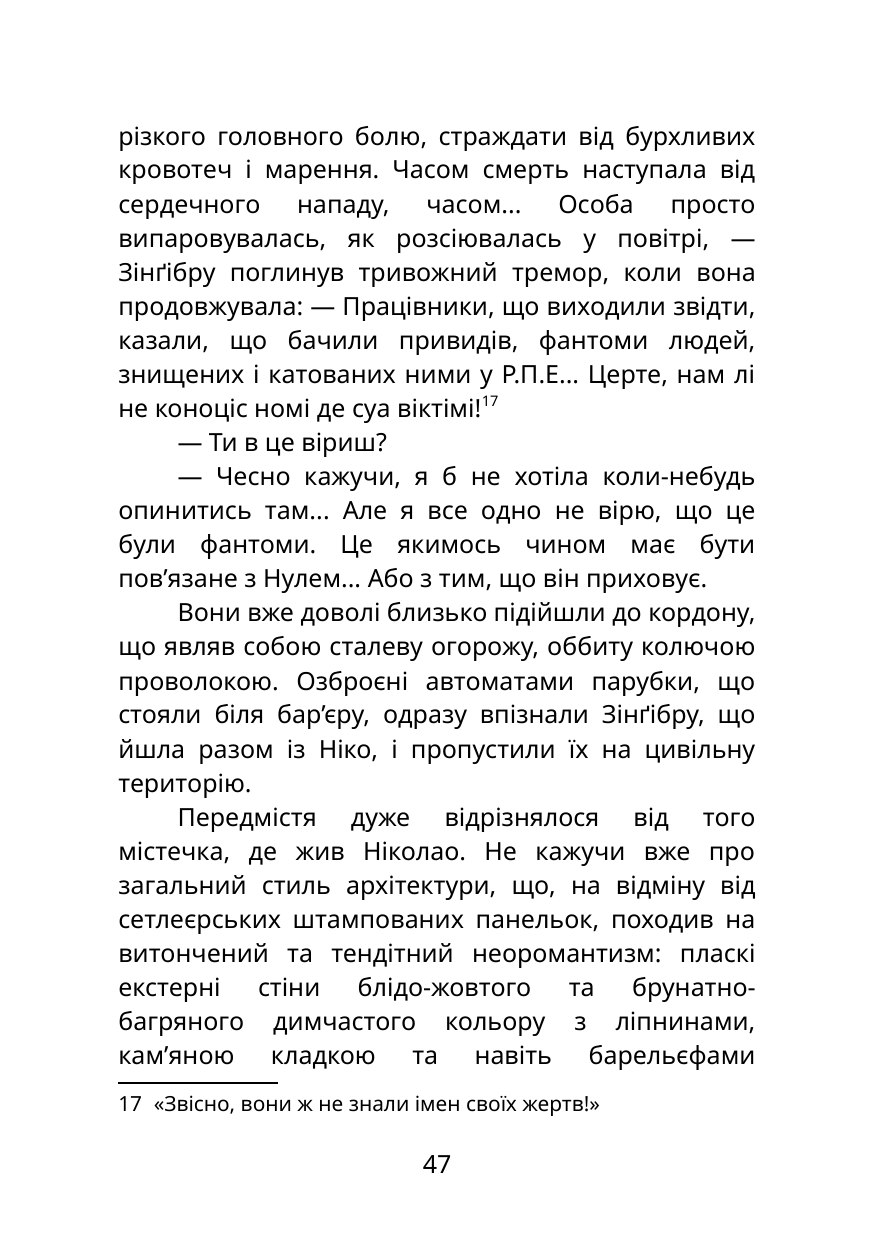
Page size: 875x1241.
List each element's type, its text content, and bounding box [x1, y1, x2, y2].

text — Чесно кажучи, я б не хотіла коли-небудь опинитись там... Але я все одно не вірю, що це були фантоми. Це якимось чином має бути пов’язане з Нулем... Або з тим, що він приховує. [118, 459, 756, 595]
text — Ти в це віриш? [118, 425, 756, 459]
text «Звісно, вони ж не знали імен своїх жертв!» [118, 1089, 756, 1118]
text Передмістя дуже відрізнялося від того містечка, де жив Ніколао. Не кажучи вже про загальний стиль архітектури, що, на відміну від сетлеєрських штампованих панельок, походив на витончений та тендітний неоромантизм: пласкі екстерні стіни блідо-жовтого та брунатно-багряного димчастого кольору з ліпнинами, кам’яною кладкою та навіть барельєфами [118, 799, 756, 1072]
text різкого головного болю, страждати від бурхливих кровотеч і марення. Часом смерть наступала від сердечного нападу, часом... Особа просто випаровувалась, як розсіювалась у повітрі, — Зінґібру поглинув тривожний тремор, коли вона продовжувала: — Працівники, що виходили звідти, казали, що бачили привидів, фантоми людей, знищених і катованих ними у Р.П.Е... Церте, нам лі не коноціс номі де суа віктімі! [118, 118, 756, 425]
text Вони вже доволі близько підійшли до кордону, що являв собою сталеву огорожу, оббиту колючою проволокою. Озброєні автоматами парубки, що стояли біля бар’єру, одразу впізнали Зінґібру, що йшла разом із Ніко, і пропустили їх на цивільну територію. [118, 595, 756, 799]
